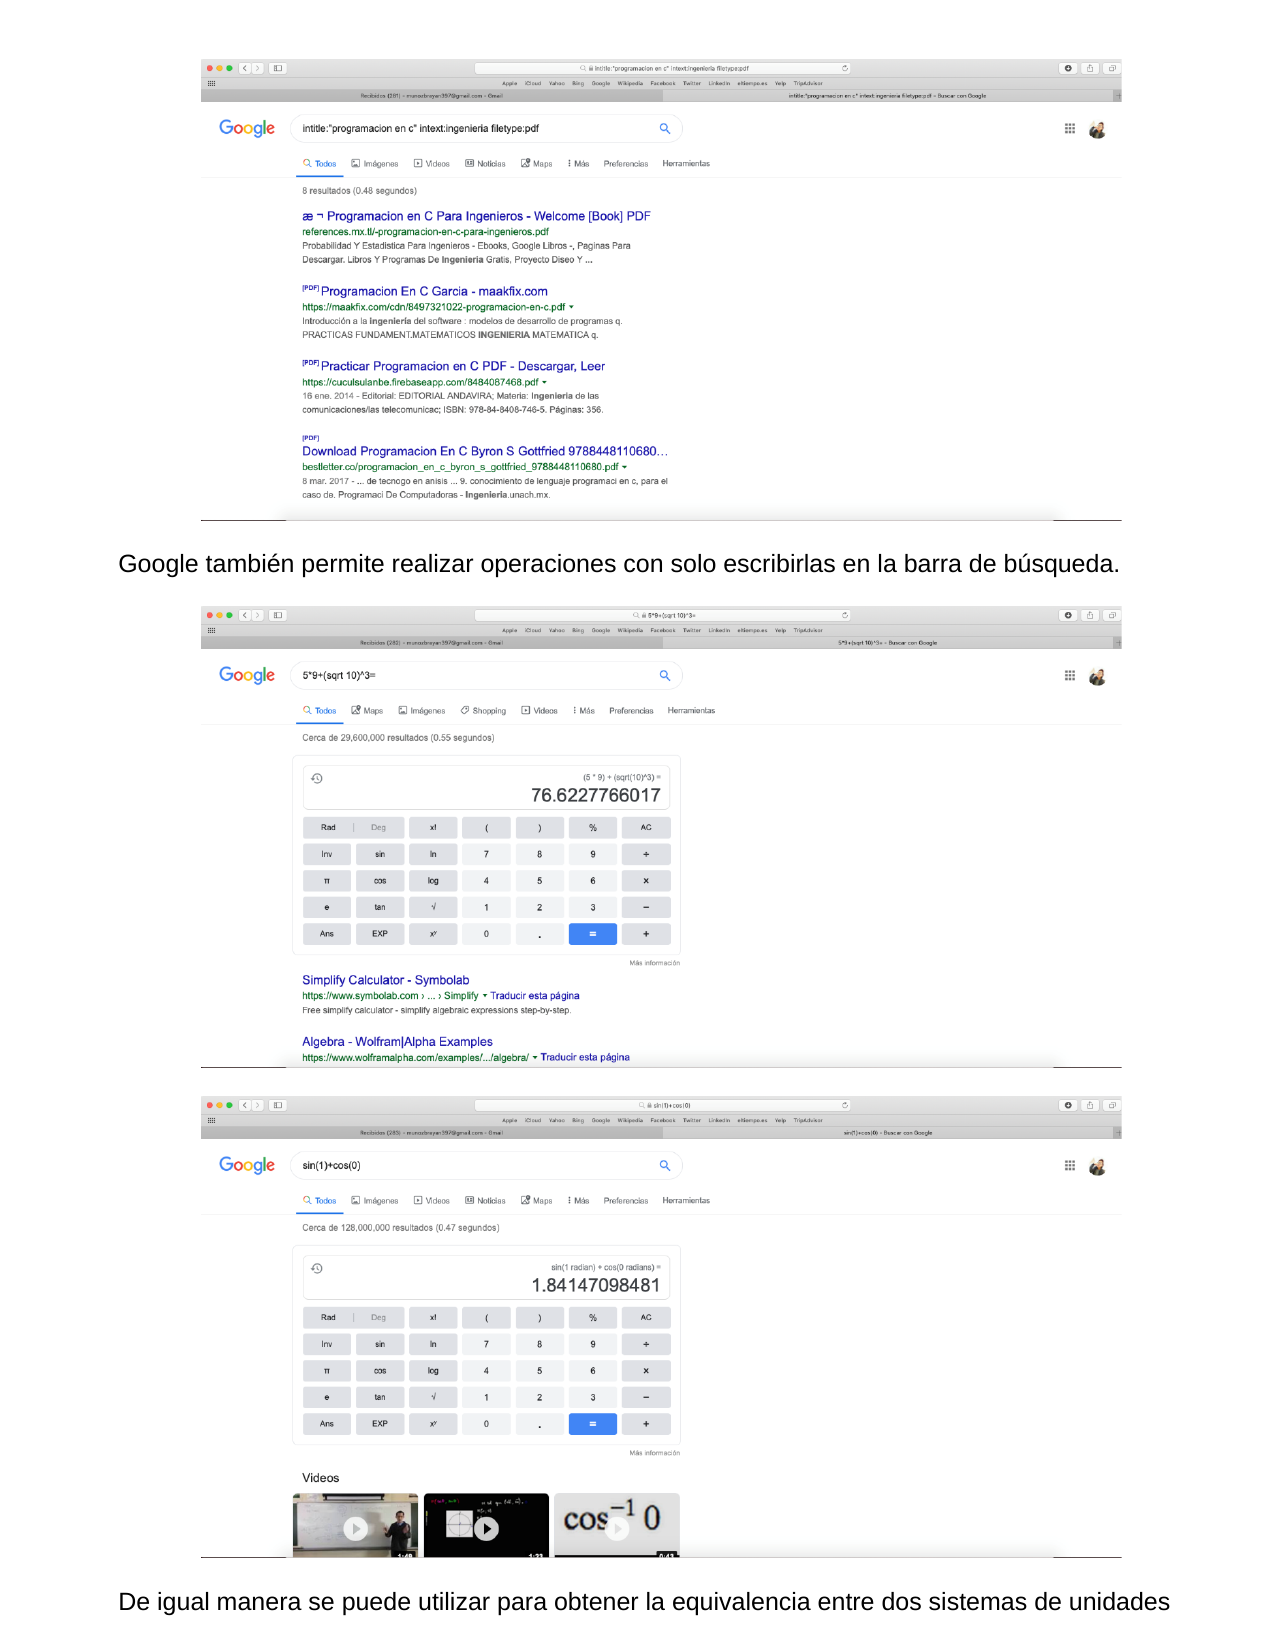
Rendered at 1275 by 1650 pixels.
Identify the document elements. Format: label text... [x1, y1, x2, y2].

text Google también permite realizar operaciones con solo escribirlas en la barra de búsqueda. [118, 549, 1205, 578]
text De igual manera se puede utilizar para obtener la equivalencia entre dos sistemas de unidades [118, 1587, 1205, 1615]
